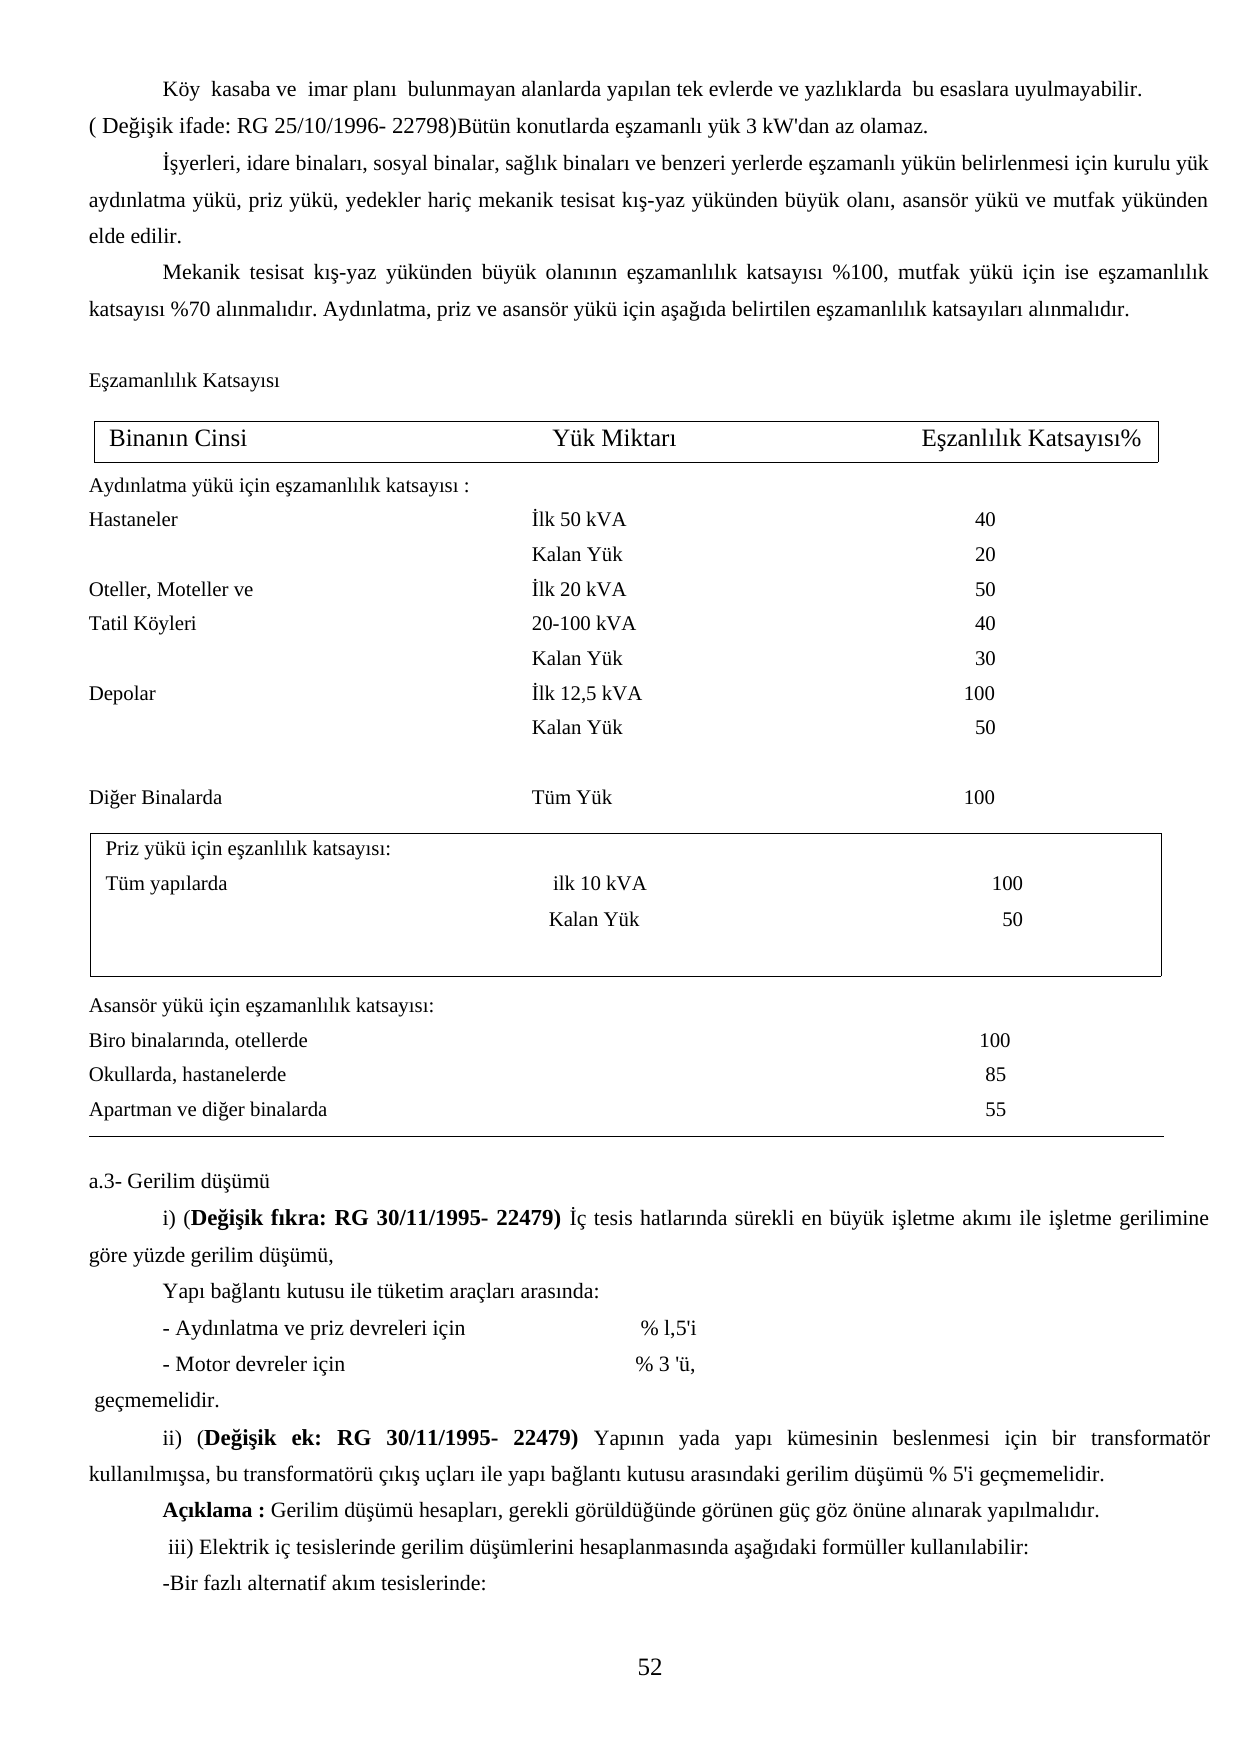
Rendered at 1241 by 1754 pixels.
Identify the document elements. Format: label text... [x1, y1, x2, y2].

text Apartman ve diğer binalarda 55 [88, 1098, 1211, 1121]
text Eşzamanlılık Katsayısı [88, 369, 1211, 392]
text Tüm yapılarda ilk 10 kVA 100 [105, 872, 1146, 895]
text Yapı bağlantı kutusu ile tüketim araçları arasında: [88, 1279, 1211, 1303]
text - Motor devreler için % 3 'ü, [88, 1352, 1211, 1376]
text iii) Elektrik iç tesislerinde gerilim düşümlerini hesaplanmasında aşağıdaki formüller kullanılabilir: [88, 1535, 1211, 1559]
text Diğer Binalarda Tüm Yük 100 [88, 786, 1211, 809]
text ii) (Değişik ek: RG 30/11/1995- 22479) Yapının yada yapı kümesinin beslenmesi için bir transformatör kullanılmışsa, bu transformatörü çıkış uçları ile yapı bağlantı kutusu arasındaki gerilim düşümü % 5'i geçmemelidir. [88, 1424, 1211, 1486]
text Kalan Yük 20 [88, 543, 1211, 566]
text Kalan Yük 30 [88, 647, 1211, 670]
text Okullarda, hastanelerde 85 [88, 1063, 1211, 1086]
text - Aydınlatma ve priz devreleri için % l,5'i [88, 1315, 1211, 1340]
text Depolar İlk 12,5 kVA 100 [88, 682, 1211, 705]
text Priz yükü için eşzanlılık katsayısı: [105, 836, 1146, 859]
text a.3- Gerilim düşümü [88, 1169, 1211, 1193]
text Kalan Yük 50 [88, 716, 1211, 739]
text Hastaneler İlk 50 kVA 40 [88, 508, 1211, 531]
text -Bir fazlı alternatif akım tesislerinde: [88, 1571, 1211, 1595]
text ( Değişik ifade: RG 25/10/1996- 22798)Bütün konutlarda eşzamanlı yük 3 kW'dan az olamaz. [88, 113, 1211, 138]
text Açıklama : Gerilim düşümü hesapları, gerekli görüldüğünde görünen güç göz önüne alınarak yapılmalıdır. [88, 1498, 1211, 1523]
text Oteller, Moteller ve İlk 20 kVA 50 [88, 577, 1211, 601]
text İşyerleri, idare binaları, sosyal binalar, sağlık binaları ve benzeri yerlerde eşzamanlı yükün belirlenmesi için kurulu yük aydınlatma yükü, priz yükü, yedekler hariç mekanik tesisat kış-yaz yükünden büyük olanı, asansör yükü ve mutfak yükünden elde edilir. [88, 151, 1211, 248]
text Mekanik tesisat kış-yaz yükünden büyük olanının eşzamanlılık katsayısı %100, mutfak yükü için ise eşzamanlılık katsayısı %70 alınmalıdır. Aydınlatma, priz ve asansör yükü için aşağıda belirtilen eşzamanlılık katsayıları alınmalıdır. [88, 260, 1211, 321]
text Biro binalarında, otellerde 100 [88, 1028, 1211, 1052]
text i) (Değişik fıkra: RG 30/11/1995- 22479) İç tesis hatlarında sürekli en büyük işletme akımı ile işletme gerilimine göre yüzde gerilim düşümü, [88, 1205, 1211, 1267]
text Tatil Köyleri 20-100 kVA 40 [88, 612, 1211, 635]
text Binanın Cinsi Yük Miktarı Eşzanlılık Katsayısı% [109, 424, 1143, 452]
text Kalan Yük 50 [105, 908, 1146, 931]
text Köy kasaba ve imar planı bulunmayan alanlarda yapılan tek evlerde ve yazlıklarda bu esaslara uyulmayabilir. [88, 77, 1211, 101]
text geçmemelidir. [88, 1388, 1211, 1412]
text Aydınlatma yükü için eşzamanlılık katsayısı : [88, 473, 1211, 497]
text Asansör yükü için eşzamanlılık katsayısı: [88, 994, 1211, 1017]
